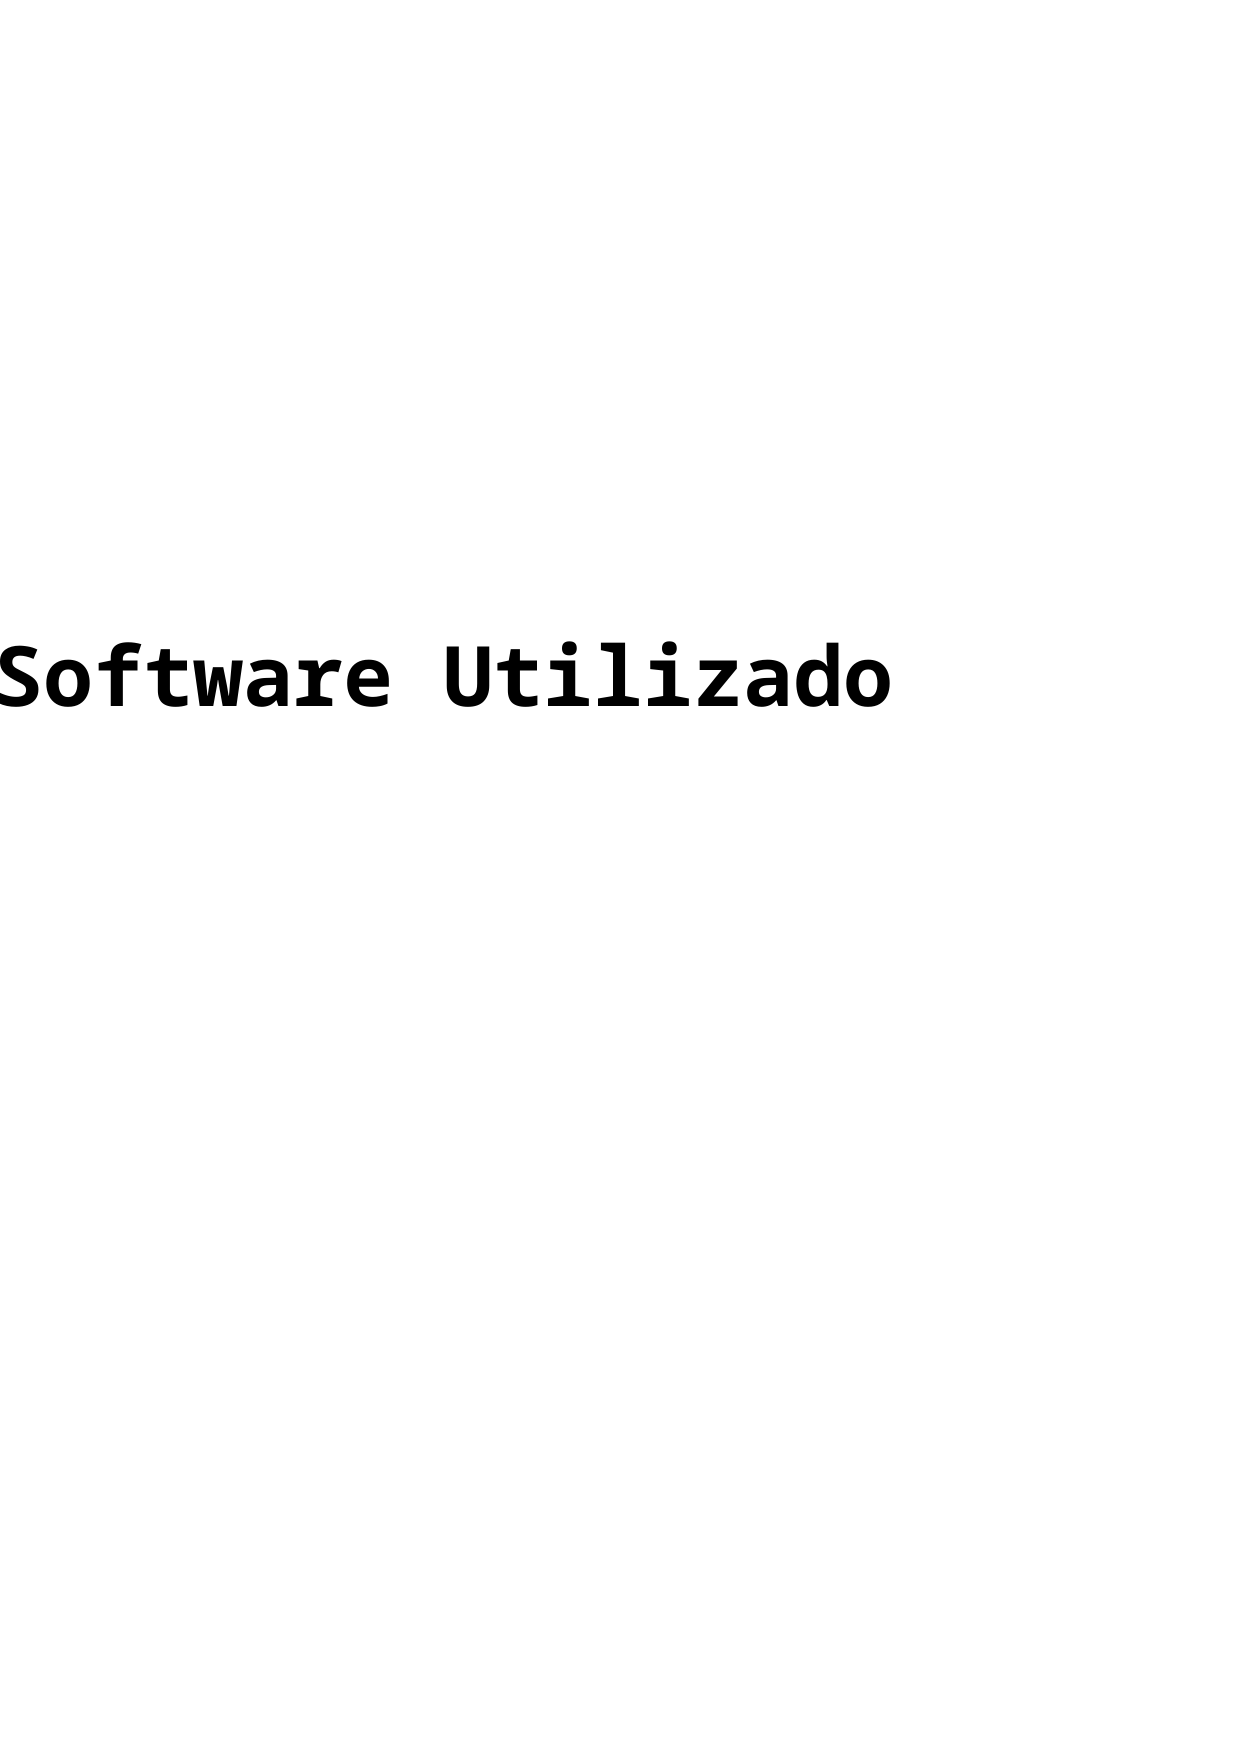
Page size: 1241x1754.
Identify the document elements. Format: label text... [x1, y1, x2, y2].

subtitle Software Utilizado [0, 617, 1122, 731]
